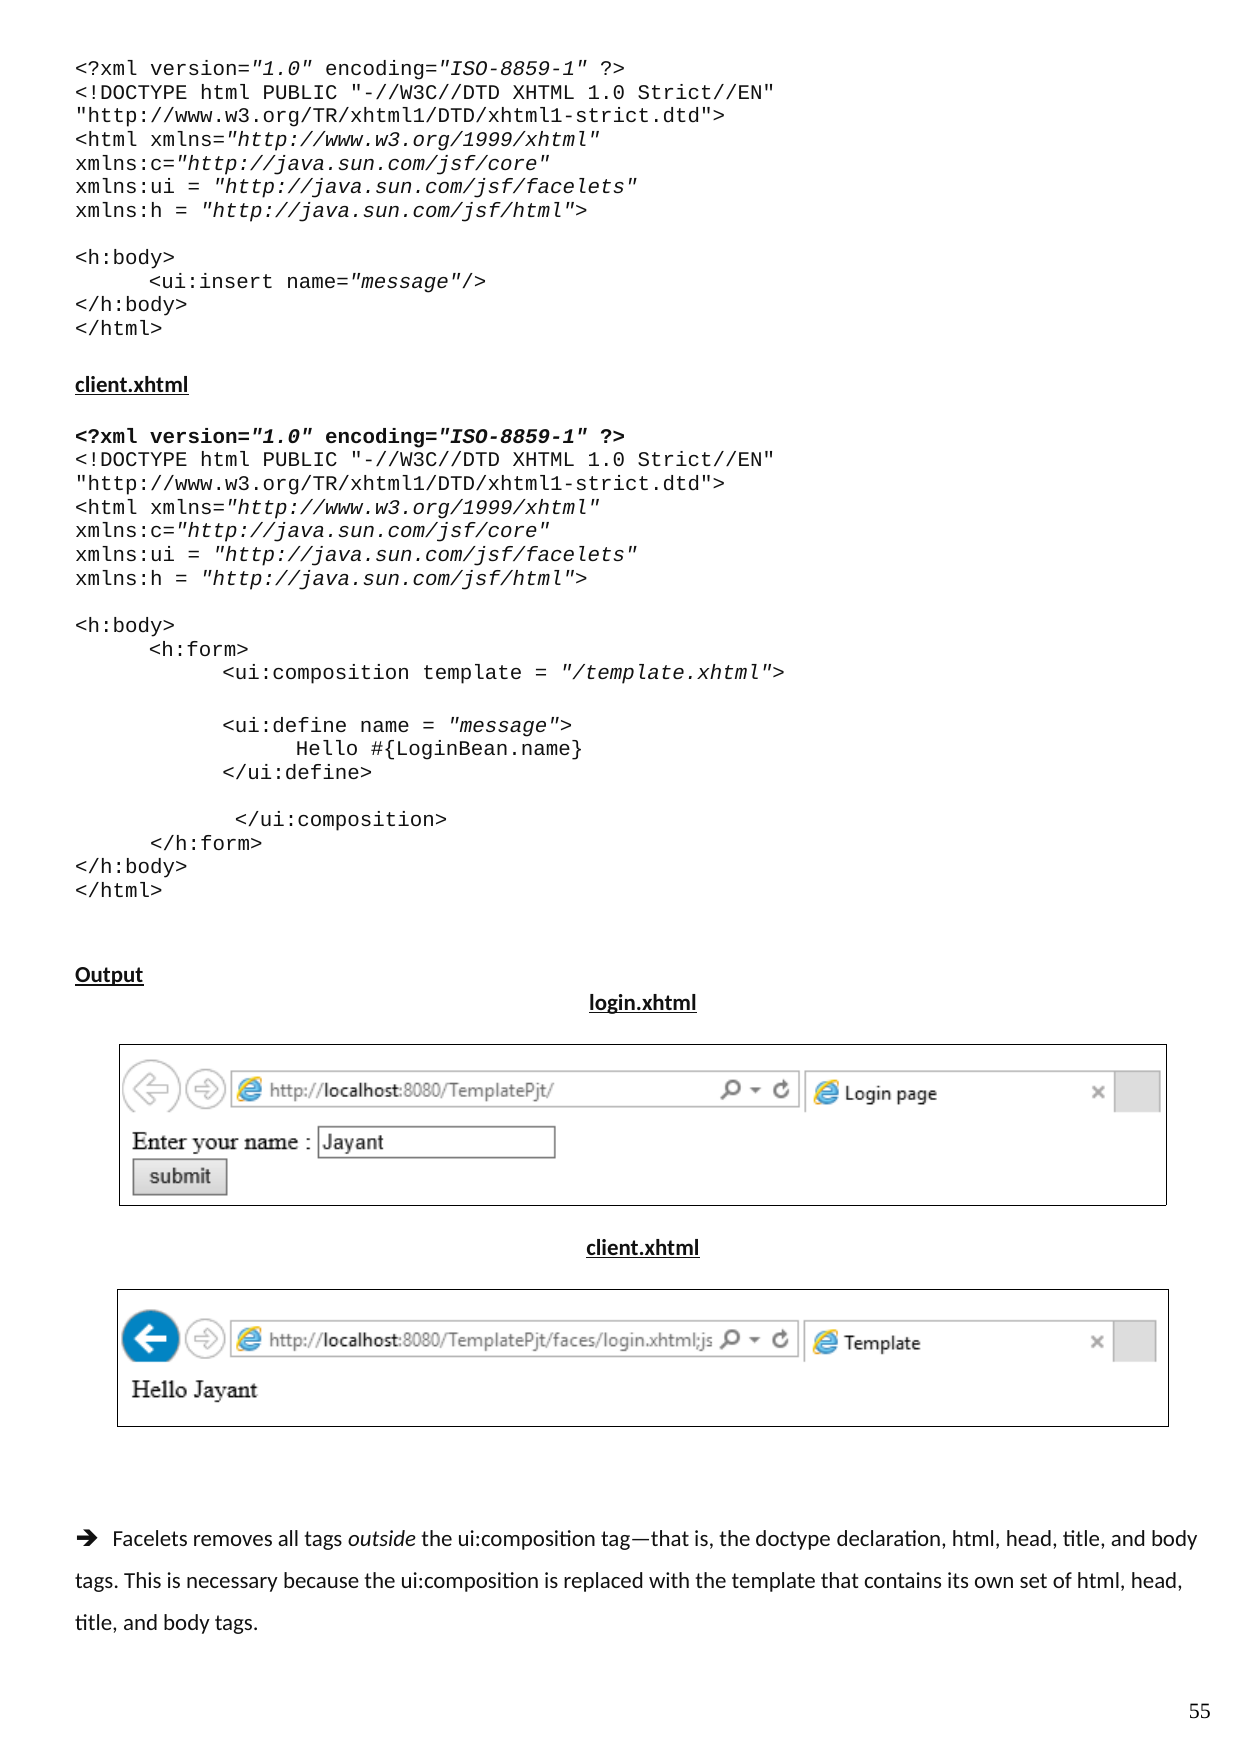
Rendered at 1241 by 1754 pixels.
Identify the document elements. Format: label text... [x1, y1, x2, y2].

text client.xhtml [75, 1233, 1211, 1261]
text <html xmlns="http://www.w3.org/1999/xhtml" [75, 129, 1211, 153]
text </h:body> [75, 294, 1211, 318]
text <h:body> [75, 615, 1211, 639]
text </html> [75, 880, 1211, 904]
text <ui:insert name="message"/> [75, 271, 1211, 294]
text <h:body> [75, 247, 1211, 271]
text <ui:define name = "message"> [75, 715, 1211, 738]
text xmlns:h = "http://java.sun.com/jsf/html"> [75, 200, 1211, 223]
text <ui:composition template = "/template.xhtml"> [75, 662, 1211, 686]
text </ui:define> [75, 762, 1211, 786]
text Hello #{LoginBean.name} [75, 738, 1211, 762]
text Output [75, 960, 1211, 988]
text <html xmlns="http://www.w3.org/1999/xhtml" [75, 497, 1211, 520]
text xmlns:c="http://java.sun.com/jsf/core" [75, 153, 1211, 176]
text <!DOCTYPE html PUBLIC "-//W3C//DTD XHTML 1.0 Strict//EN" "http://www.w3.org/TR/xhtml1/DTD/xhtml1-strict.dtd"> [75, 449, 1211, 497]
text </ui:composition> [75, 809, 1211, 833]
text <h:form> [75, 639, 1211, 662]
text <?xml version="1.0" encoding="ISO-8859-1" ?> [75, 58, 1211, 82]
text xmlns:ui = "http://java.sun.com/jsf/facelets" [75, 176, 1211, 200]
text <!DOCTYPE html PUBLIC "-//W3C//DTD XHTML 1.0 Strict//EN" "http://www.w3.org/TR/xhtml1/DTD/xhtml1-strict.dtd"> [75, 82, 1211, 129]
text xmlns:h = "http://java.sun.com/jsf/html"> [75, 568, 1211, 591]
text login.xhtml [75, 988, 1211, 1016]
text </h:body> [75, 857, 1211, 880]
text client.xhtml [75, 370, 1211, 398]
text xmlns:c="http://java.sun.com/jsf/core" [75, 520, 1211, 544]
text xmlns:ui = "http://java.sun.com/jsf/facelets" [75, 544, 1211, 568]
text </html> [75, 318, 1211, 342]
text <?xml version="1.0" encoding="ISO-8859-1" ?> [75, 426, 1211, 449]
list Facelets removes all tags outside the ui:composition tag—that is, the doctype declaration, html, head, title, and body tags. This is necessary because the ui:composition is replaced with the template that contains its own set of html, head, title, and body tags. [75, 1524, 1211, 1636]
text </h:form> [75, 833, 1211, 857]
